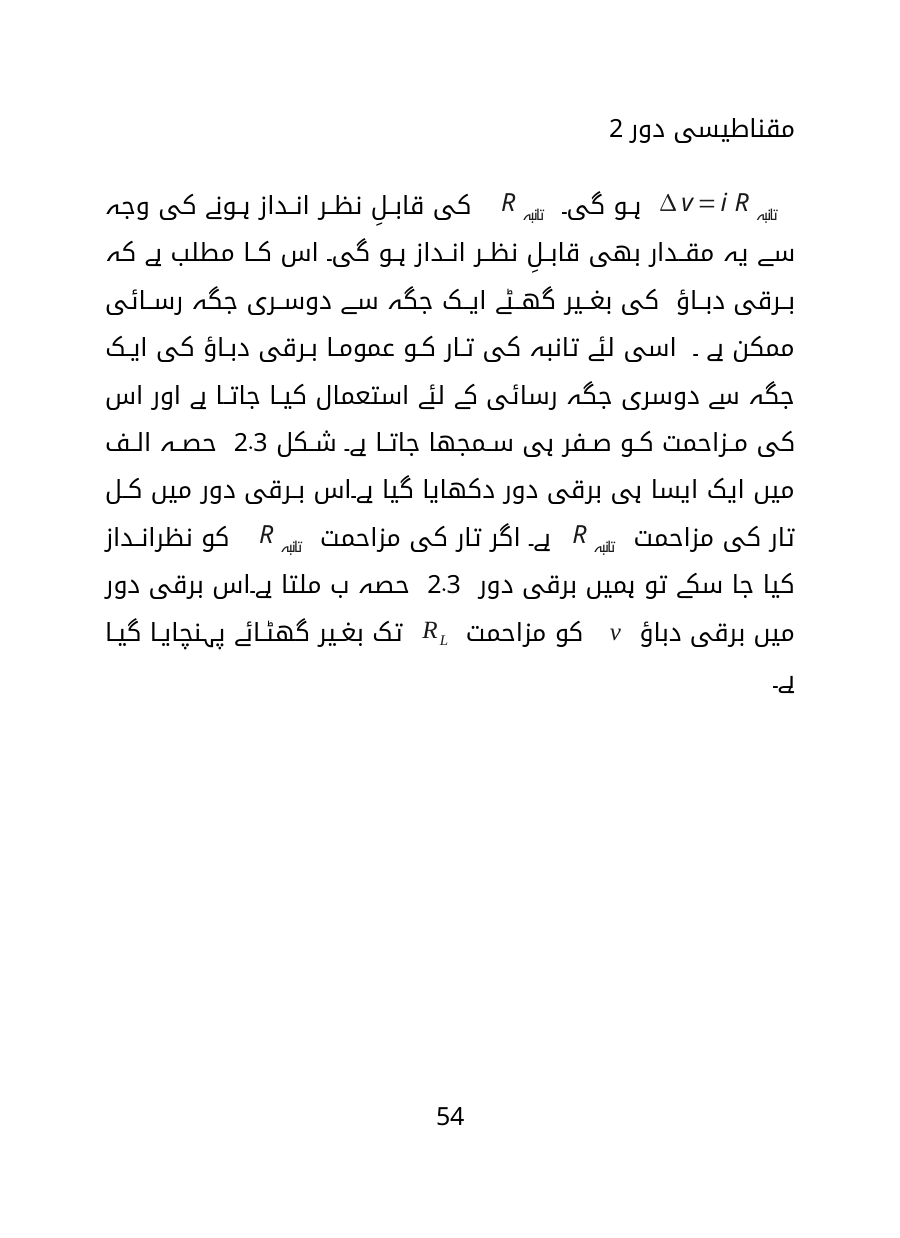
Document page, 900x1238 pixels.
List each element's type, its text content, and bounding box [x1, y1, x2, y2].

text برقی دور میں برقی دباؤ کی وجہ سے برقی رو پیدا ہوتا ہے۔ تانبہ کی موصلیت ہے جہاں موصلیت کی اکائی ہے۔لہٰذا تانبہ کی بنی تار کی مزاحمت قابلِ نظرانداز ہوتی ہے۔اگر ایسی تار میں برقی روکا بہاو ہو، تو اس تار کی مزاحمت میں، اوہم کے قانون کے تحت، برقی دباؤ گھٹے گا اور اس گھٹنے کی مقدارہو گی۔ کی قابلِ نظر انداز ہونے کی وجہ سے یہ مقدار بھی قابلِ نظر انداز ہو گی۔ اس کا مطلب ہے کہ برقی دباؤ کی بغیر گھٹے ایک جگہ سے دوسری جگہ رسائی ممکن ہے ۔ اسی لئے تانبہ کی تار کو عموما برقی دباؤ کی ایک جگہ سے دوسری جگہ رسائی کے لئے استعمال کیا جاتا ہے اور اس کی مزاحمت کو صفر ہی سمجھا جاتا ہے۔ شکل 2.3 حصہ الف میں ایک ایسا ہی برقی دور دکھایا گیا ہے۔اس برقی دور میں کل تار کی مزاحمتہے۔ اگر تار کی مزاحمت کو نظرانداز کیا جا سکے تو ہمیں برقی دور 2.3 حصہ ب ملتا ہے۔اس برقی دور میں برقی دباؤ کو مزاحمتتک بغیر گھٹائے پہنچایا گیا ہے۔ [105, 182, 795, 704]
